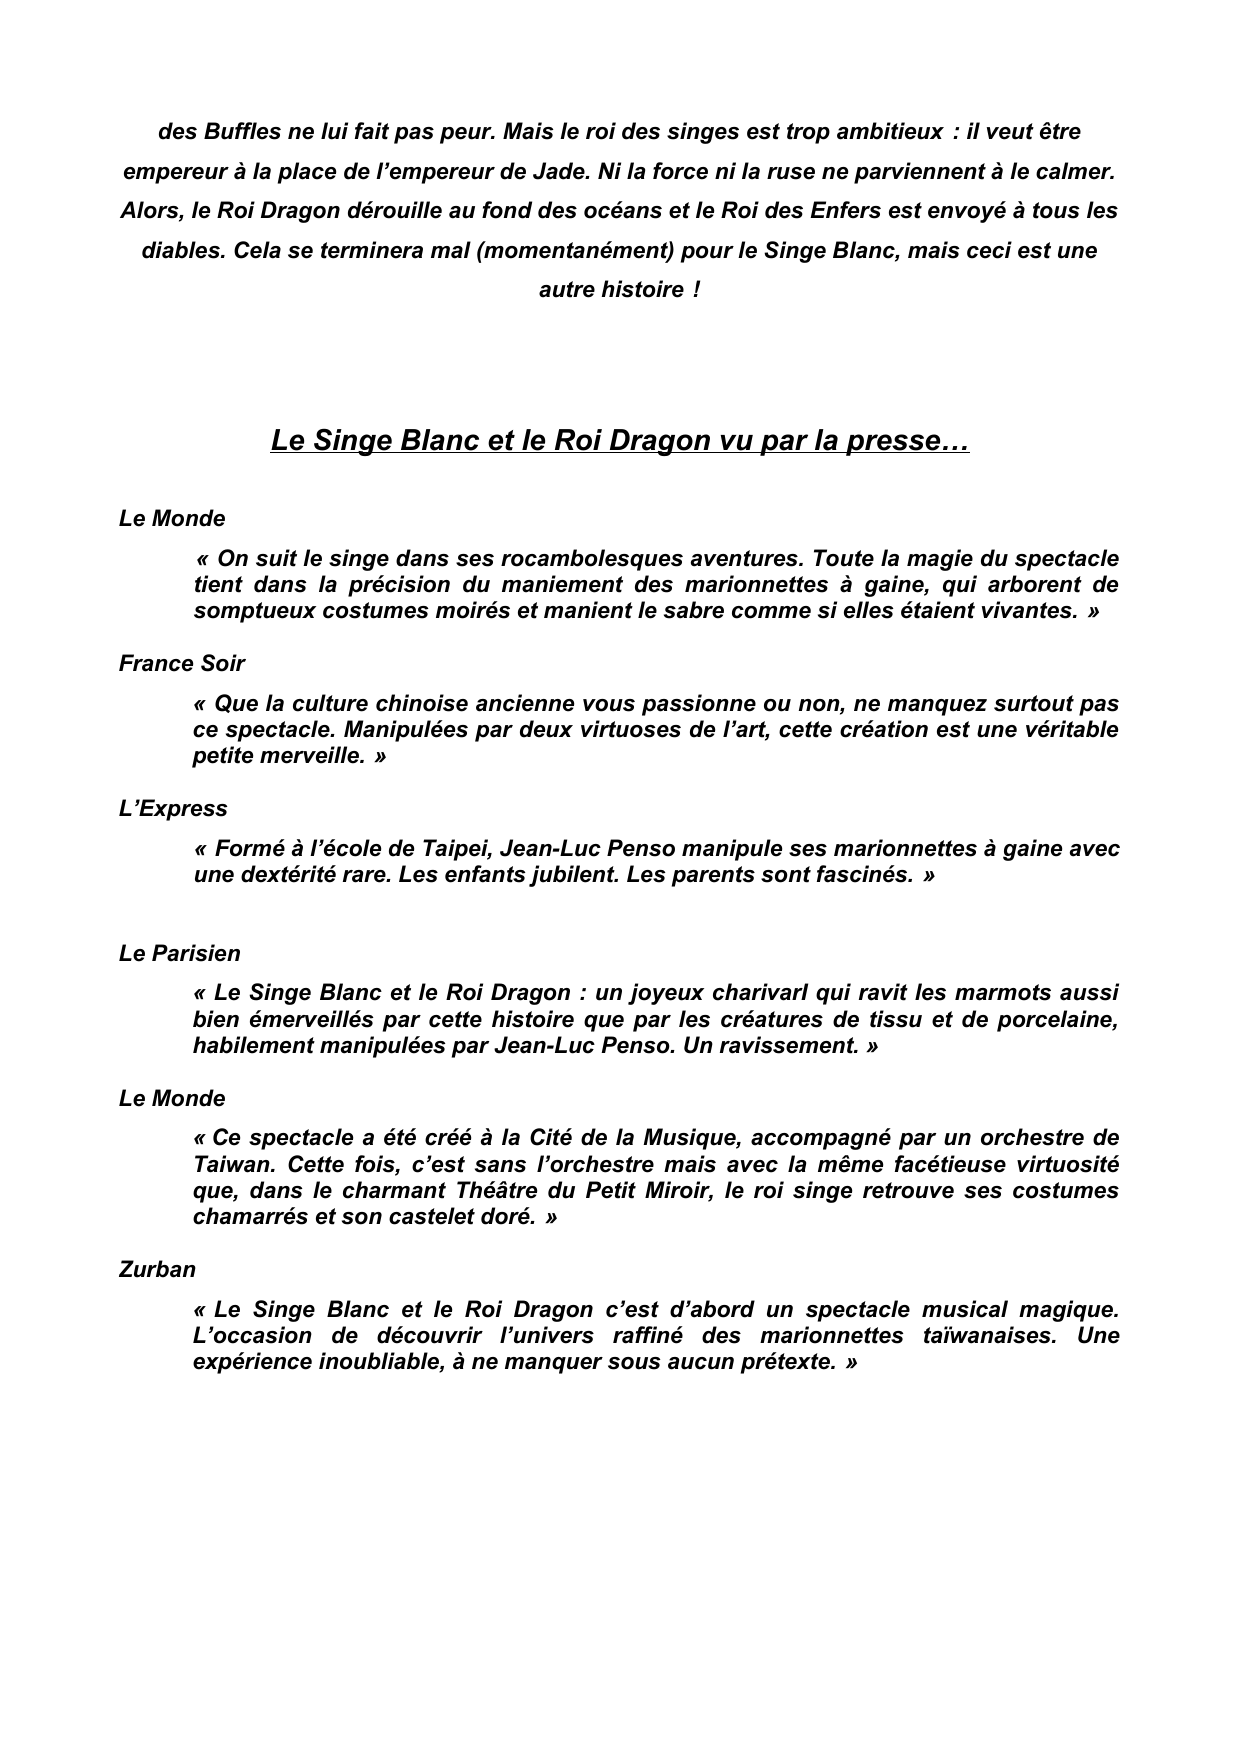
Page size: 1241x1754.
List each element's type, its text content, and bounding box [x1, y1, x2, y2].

text « Formé à l’école de Taipei, Jean-Luc Penso manipule ses marionnettes à gaine avec une dextérité rare. Les enfants jubilent. Les parents sont fascinés. » [193, 834, 1122, 887]
text L’Express [118, 795, 1122, 821]
text Le Monde [118, 505, 1122, 532]
text des Buffles ne lui fait pas peur. Mais le roi des singes est trop ambitieux : il veut être empereur à la place de l’empereur de Jade. Ni la force ni la ruse ne parviennent à le calmer. Alors, le Roi Dragon dérouille au fond des océans et le Roi des Enfers est envoyé à tous les diables. Cela se terminera mal (momentanément) pour le Singe Blanc, mais ceci est une autre histoire ! [118, 118, 1122, 302]
subtitle Le Singe Blanc et le Roi Dragon vu par la presse… [118, 423, 1122, 456]
text « Le Singe Blanc et le Roi Dragon c’est d’abord un spectacle musical magique. L’occasion de découvrir l’univers raffiné des marionnettes taïwanaises. Une expérience inoubliable, à ne manquer sous aucun prétexte. » [192, 1296, 1122, 1374]
text « Le Singe Blanc et le Roi Dragon : un joyeux charivarI qui ravit les marmots aussi bien émerveillés par cette histoire que par les créatures de tissu et de porcelaine, habilement manipulées par Jean-Luc Penso. Un ravissement. » [192, 979, 1122, 1058]
text « Ce spectacle a été créé à la Cité de la Musique, accompagné par un orchestre de Taiwan. Cette fois, c’est sans l’orchestre mais avec la même facétieuse virtuosité que, dans le charmant Théâtre du Petit Miroir, le roi singe retrouve ses costumes chamarrés et son castelet doré. » [192, 1124, 1122, 1230]
text « On suit le singe dans ses rocambolesques aventures. Toute la magie du spectacle tient dans la précision du maniement des marionnettes à gaine, qui arborent de somptueux costumes moirés et manient le sabre comme si elles étaient vivantes. » [193, 545, 1122, 624]
text Zurban [118, 1256, 1122, 1282]
text Le Parisien [118, 940, 1122, 966]
text Le Monde [118, 1085, 1122, 1111]
text « Que la culture chinoise ancienne vous passionne ou non, ne manquez surtout pas ce spectacle. Manipulées par deux virtuoses de l’art, cette création est une véritable petite merveille. » [192, 689, 1122, 769]
text France Soir [118, 650, 1122, 676]
